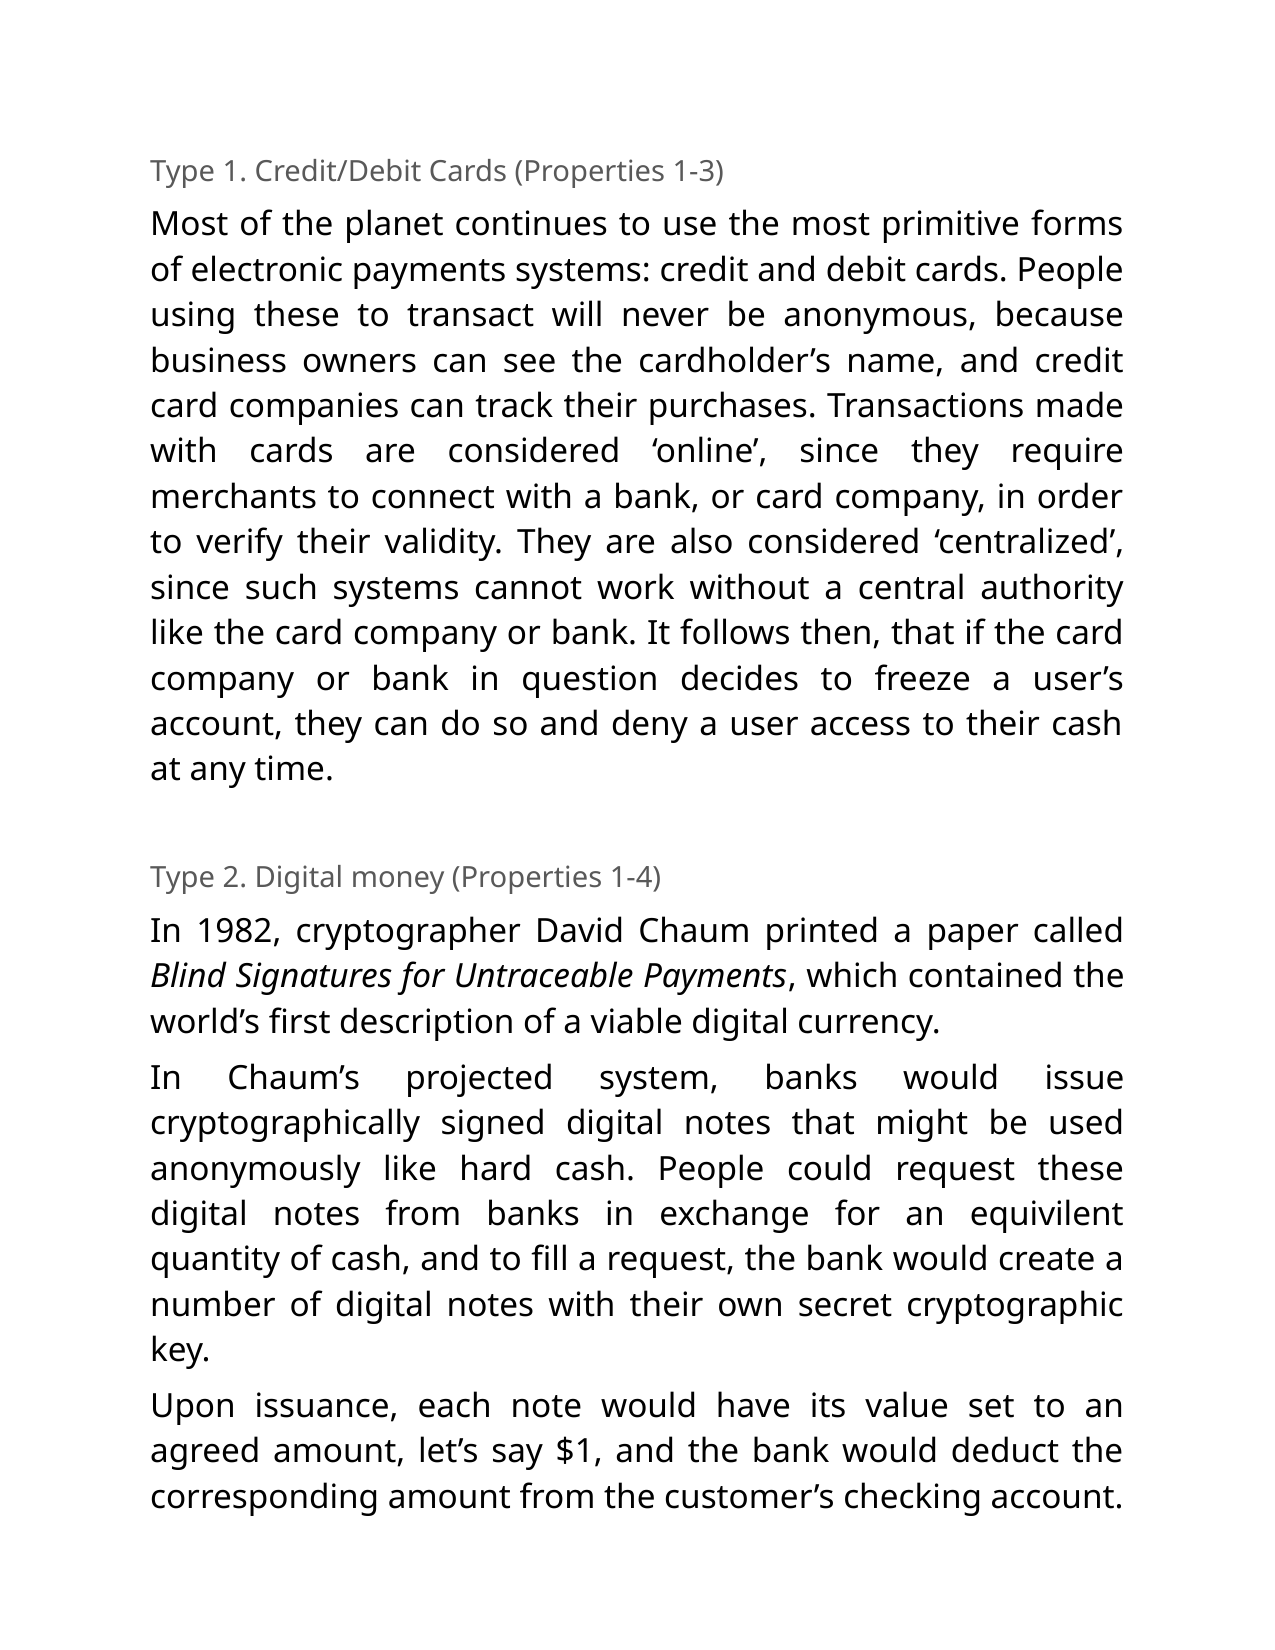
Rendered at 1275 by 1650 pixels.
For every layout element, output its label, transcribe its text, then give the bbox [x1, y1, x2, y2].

subtitle Type 2. Digital money (Properties 1-4) [150, 857, 1125, 896]
text In Chaum’s projected system, banks would issue cryptographically signed digital notes that might be used anonymously like hard cash. People could request these digital notes from banks in exchange for an equivilent quantity of cash, and to fill a request, the bank would create a number of digital notes with their own secret cryptographic key. [150, 1053, 1125, 1371]
text Upon issuance, each note would have its value set to an agreed amount, let’s say $1, and the bank would deduct the corresponding amount from the customer’s checking account. [150, 1382, 1125, 1518]
text Most of the planet continues to use the most primitive forms of electronic payments systems: credit and debit cards. People using these to transact will never be anonymous, because business owners can see the cardholder’s name, and credit card companies can track their purchases. Transactions made with cards are considered ‘online’, since they require merchants to connect with a bank, or card company, in order to verify their validity. They are also considered ‘centralized’, since such systems cannot work without a central authority like the card company or bank. It follows then, that if the card company or bank in question decides to freeze a user’s account, they can do so and deny a user access to their cash at any time. [150, 200, 1125, 791]
subtitle Type 1. Credit/Debit Cards (Properties 1-3) [150, 150, 1125, 190]
text In 1982, cryptographer David Chaum printed a paper called Blind Signatures for Untraceable Payments, which contained the world’s first description of a viable digital currency. [150, 907, 1125, 1043]
